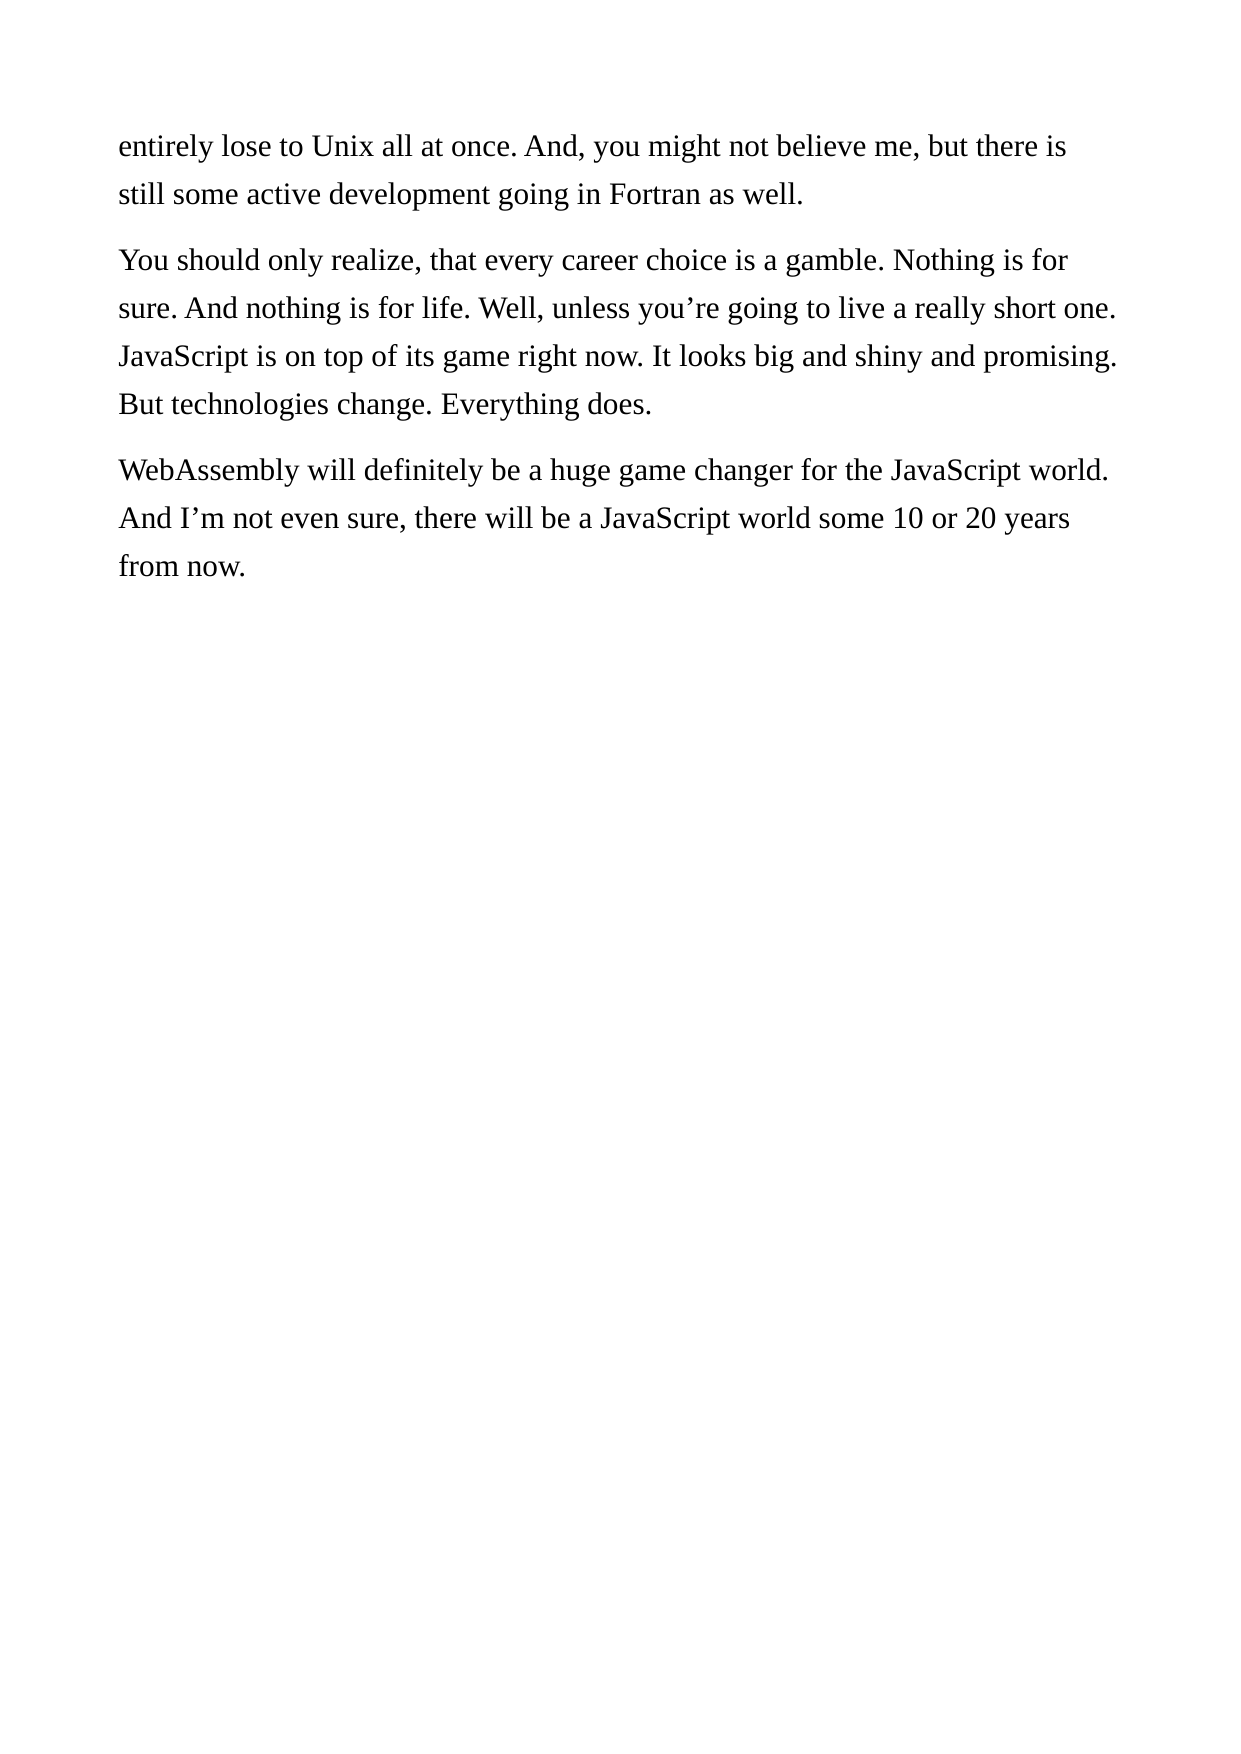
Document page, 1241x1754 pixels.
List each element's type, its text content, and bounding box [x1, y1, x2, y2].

text WebAssembly will definitely be a huge game changer for the JavaScript world. And I’m not even sure, there will be a JavaScript world some 10 or 20 years from now. [118, 442, 1122, 586]
text You should only realize, that every career choice is a gamble. Nothing is for sure. And nothing is for life. Well, unless you’re going to live a really short one. JavaScript is on top of its game right now. It looks big and shiny and promising. But technologies change. Everything does. [118, 232, 1122, 424]
text entirely lose to Unix all at once. And, you might not believe me, but there is still some active development going in Fortran as well. [118, 118, 1122, 214]
